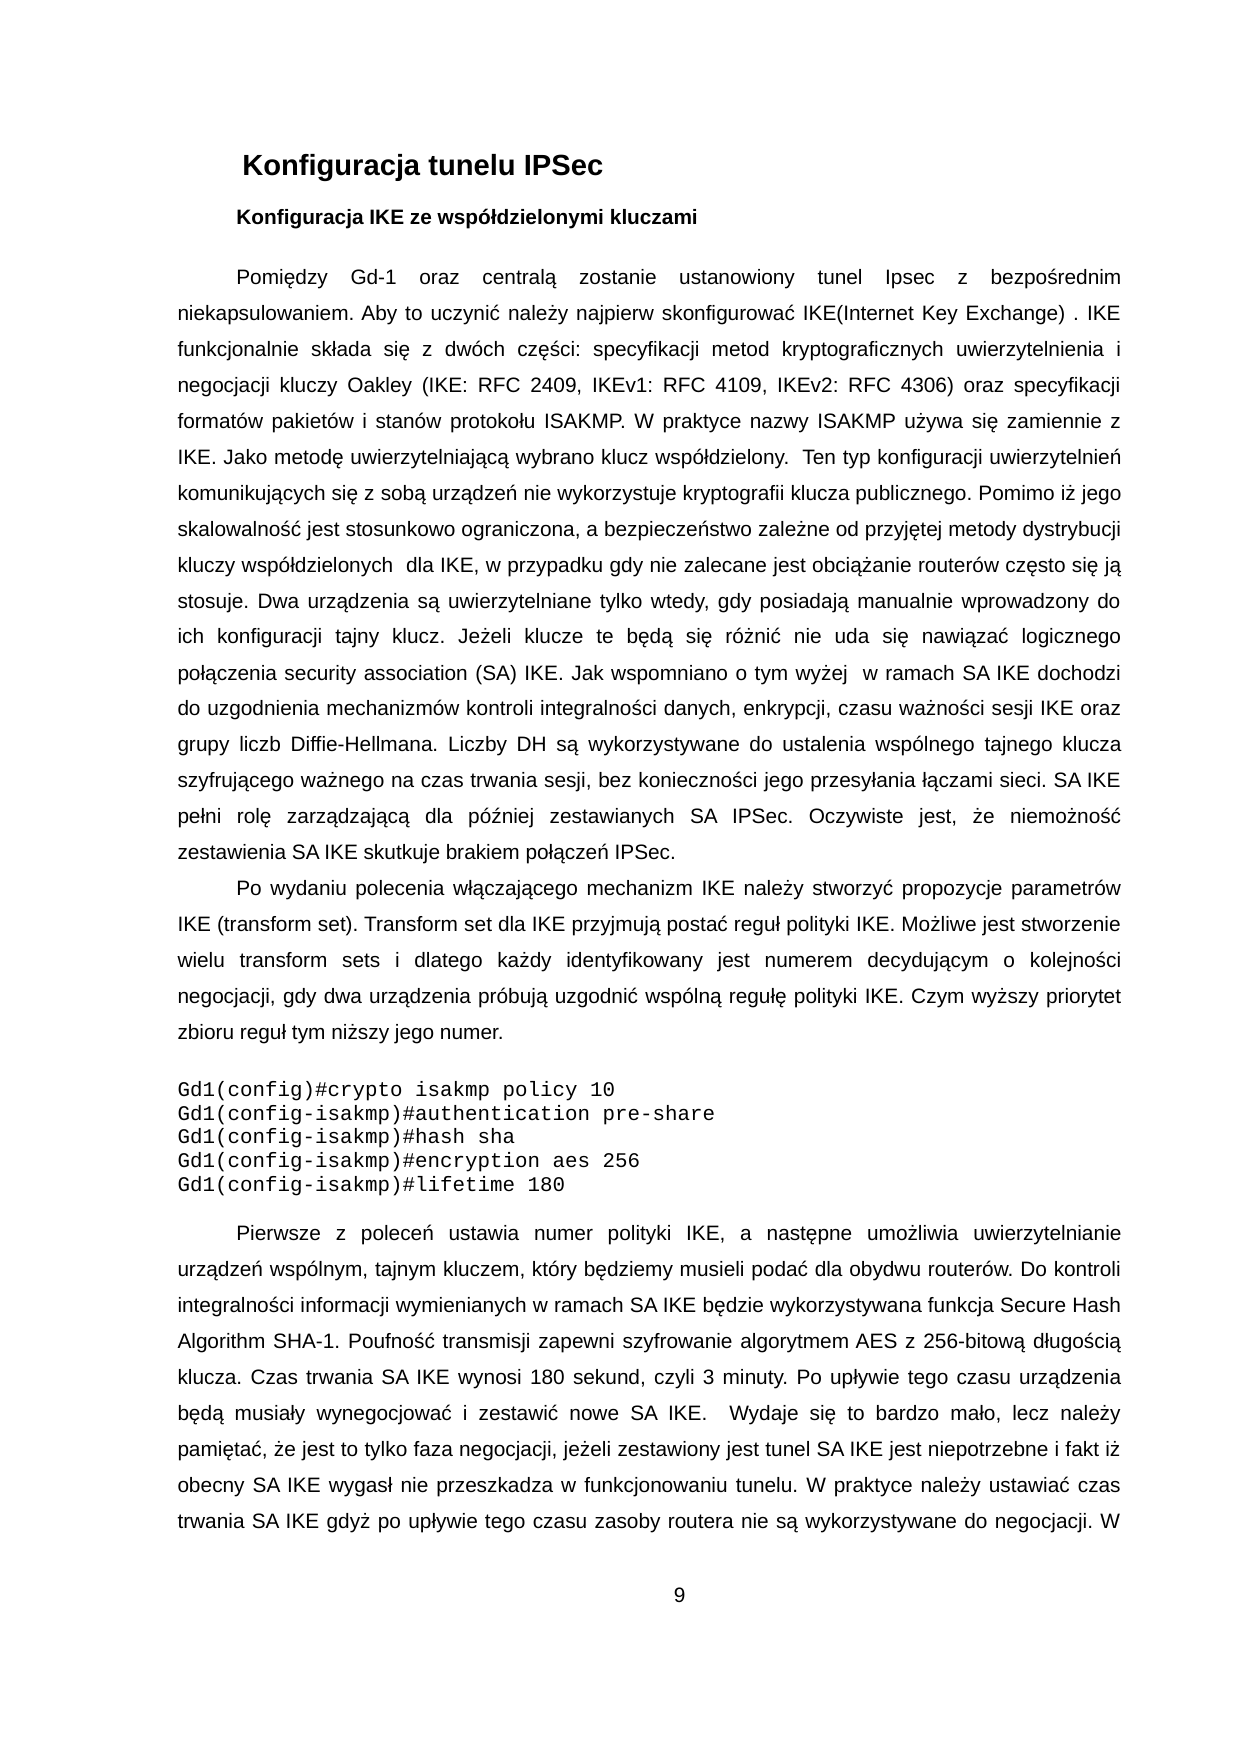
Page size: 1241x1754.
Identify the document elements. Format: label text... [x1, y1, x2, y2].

text Konfiguracja tunelu IPSec [177, 148, 1122, 181]
text Gd1(config-isakmp)#hash sha [177, 1127, 1122, 1150]
text Pomiędzy Gd-1 oraz centralą zostanie ustanowiony tunel Ipsec z bezpośrednim niekapsulowaniem. Aby to uczynić należy najpierw skonfigurować IKE(Internet Key Exchange) . IKE funkcjonalnie składa się z dwóch części: specyfikacji metod kryptograficznych uwierzytelnienia i negocjacji kluczy Oakley (IKE: RFC 2409, IKEv1: RFC 4109, IKEv2: RFC 4306) oraz specyfikacji formatów pakietów i stanów protokołu ISAKMP. W praktyce nazwy ISAKMP używa się zamiennie z IKE. Jako metodę uwierzytelniającą wybrano klucz współdzielony. Ten typ konfiguracji uwierzytelnień komunikujących się z sobą urządzeń nie wykorzystuje kryptografii klucza publicznego. Pomimo iż jego skalowalność jest stosunkowo ograniczona, a bezpieczeństwo zależne od przyjętej metody dystrybucji kluczy współdzielonych dla IKE, w przypadku gdy nie zalecane jest obciążanie routerów często się ją stosuje. Dwa urządzenia są uwierzytelniane tylko wtedy, gdy posiadają manualnie wprowadzony do ich konfiguracji tajny klucz. Jeżeli klucze te będą się różnić nie uda się nawiązać logicznego połączenia security association (SA) IKE. Jak wspomniano o tym wyżej w ramach SA IKE dochodzi do uzgodnienia mechanizmów kontroli integralności danych, enkrypcji, czasu ważności sesji IKE oraz grupy liczb Diffie-Hellmana. Liczby DH są wykorzystywane do ustalenia wspólnego tajnego klucza szyfrującego ważnego na czas trwania sesji, bez konieczności jego przesyłania łączami sieci. SA IKE pełni rolę zarządzającą dla później zestawianych SA IPSec. Oczywiste jest, że niemożność zestawienia SA IKE skutkuje brakiem połączeń IPSec. [177, 265, 1122, 864]
text Gd1(config-isakmp)#authentication pre-share [177, 1103, 1122, 1127]
text Po wydaniu polecenia włączającego mechanizm IKE należy stworzyć propozycje parametrów IKE (transform set). Transform set dla IKE przyjmują postać reguł polityki IKE. Możliwe jest stworzenie wielu transform sets i dlatego każdy identyfikowany jest numerem decydującym o kolejności negocjacji, gdy dwa urządzenia próbują uzgodnić wspólną regułę polityki IKE. Czym wyższy priorytet zbioru reguł tym niższy jego numer. [177, 876, 1122, 1044]
text Pierwsze z poleceń ustawia numer polityki IKE, a następne umożliwia uwierzytelnianie urządzeń wspólnym, tajnym kluczem, który będziemy musieli podać dla obydwu routerów. Do kontroli integralności informacji wymienianych w ramach SA IKE będzie wykorzystywana funkcja Secure Hash Algorithm SHA-1. Poufność transmisji zapewni szyfrowanie algorytmem AES z 256-bitową długością klucza. Czas trwania SA IKE wynosi 180 sekund, czyli 3 minuty. Po upływie tego czasu urządzenia będą musiały wynegocjować i zestawić nowe SA IKE. Wydaje się to bardzo mało, lecz należy pamiętać, że jest to tylko faza negocjacji, jeżeli zestawiony jest tunel SA IKE jest niepotrzebne i fakt iż obecny SA IKE wygasł nie przeszkadza w funkcjonowaniu tunelu. W praktyce należy ustawiać czas trwania SA IKE gdyż po upływie tego czasu zasoby routera nie są wykorzystywane do negocjacji. W [177, 1221, 1122, 1533]
text Gd1(config-isakmp)#lifetime 180 [177, 1174, 1122, 1197]
text Gd1(config-isakmp)#encryption aes 256 [177, 1150, 1122, 1174]
text Konfiguracja IKE ze współdzielonymi kluczami [177, 205, 1122, 229]
text Gd1(config)#crypto isakmp policy 10 [177, 1056, 1122, 1103]
